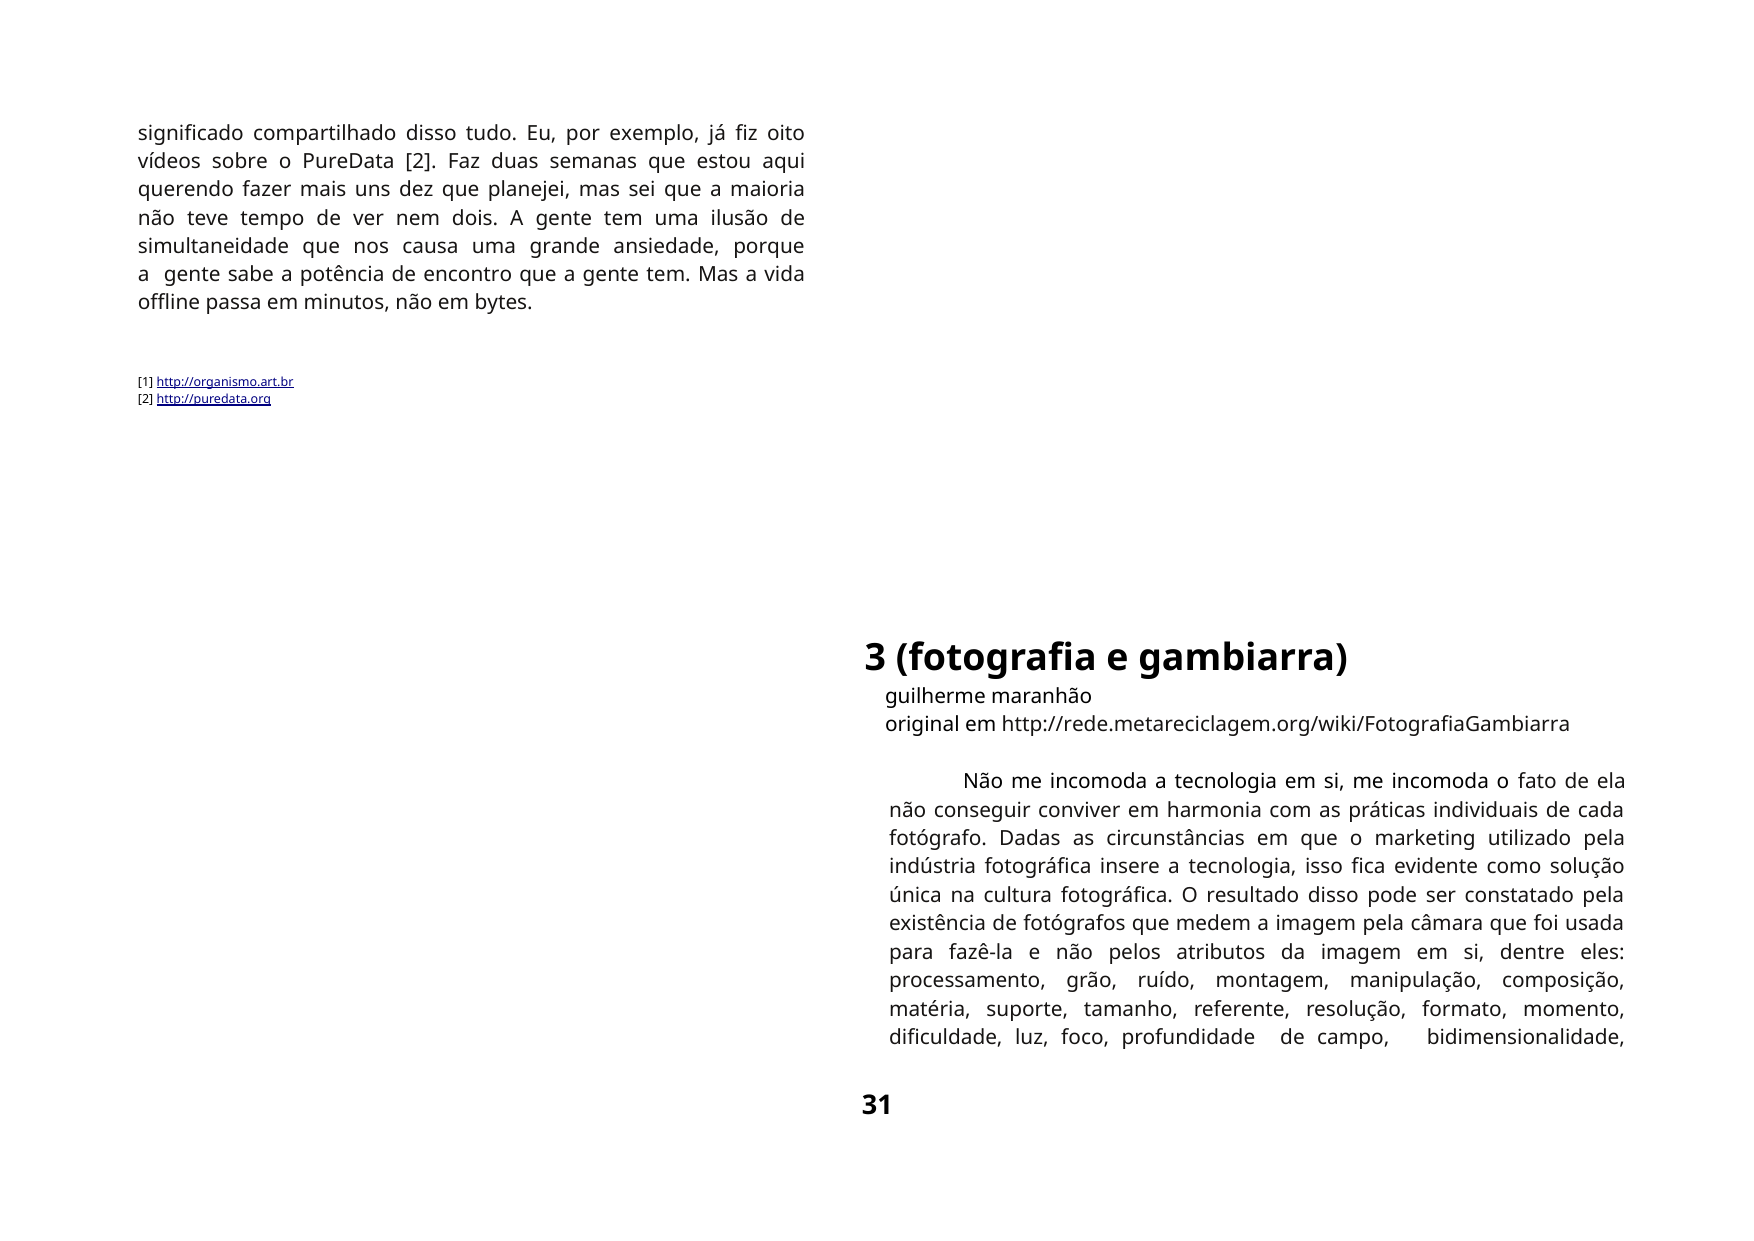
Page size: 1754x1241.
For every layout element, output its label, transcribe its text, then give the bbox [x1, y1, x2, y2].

text [1] http://organismo.art.br [138, 373, 806, 390]
text [2] http://puredata.org [138, 390, 806, 407]
text original em http://rede.metareciclagem.org/wiki/FotografiaGambiarra [885, 709, 1628, 738]
text guilherme maranhão [885, 681, 1628, 709]
text Não me incomoda a tecnologia em si, me incomoda o fato de ela não conseguir conviver em harmonia com as práticas individuais de cada fotógrafo. Dadas as circunstâncias em que o marketing utilizado pela indústria fotográfica insere a tecnologia, isso fica evidente como solução única na cultura fotográfica. O resultado disso pode ser constatado pela existência de fotógrafos que medem a imagem pela câmara que foi usada para fazê-la e não pelos atributos da imagem em si, dentre eles: processamento, grão, ruído, montagem, manipulação, composição, matéria, suporte, tamanho, referente, resolução, formato, momento, dificuldade, luz, foco, profundidade de campo, bidimensionalidade, [889, 766, 1626, 1051]
text 3 (fotografia e gambiarra) [864, 630, 1628, 681]
text significado compartilhado disso tudo. Eu, por exemplo, já fiz oito vídeos sobre o PureData [2]. Faz duas semanas que estou aqui querendo fazer mais uns dez que planejei, mas sei que a maioria não teve tempo de ver nem dois. A gente tem uma ilusão de simultaneidade que nos causa uma grande ansiedade, porque a gente sabe a potência de encontro que a gente tem. Mas a vida offline passa em minutos, não em bytes. [138, 118, 806, 316]
